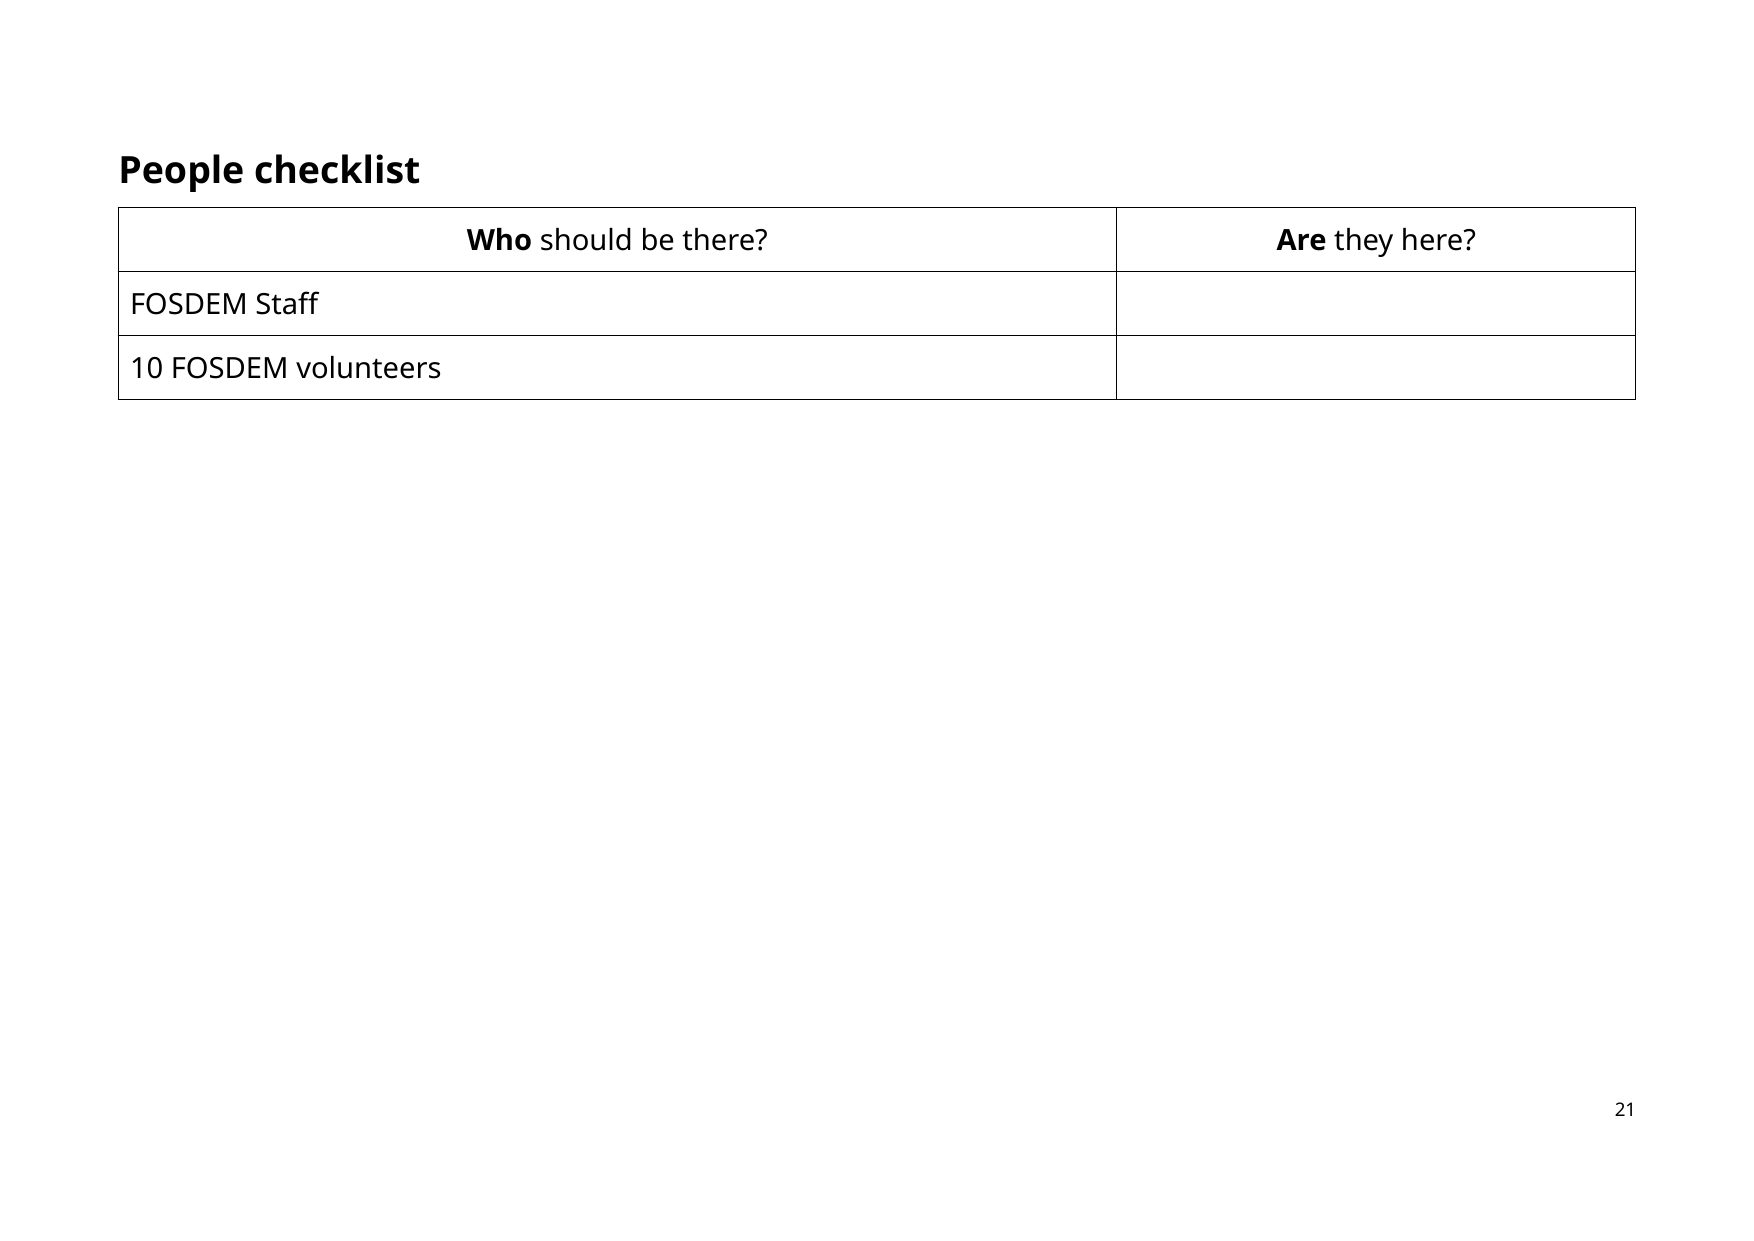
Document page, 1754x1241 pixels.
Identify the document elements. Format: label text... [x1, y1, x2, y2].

table_header Are they here? [1117, 208, 1635, 271]
table_cell [1117, 336, 1635, 399]
table_cell FOSDEM Staff [119, 272, 1116, 335]
subtitle People checklist [118, 143, 1636, 194]
table_header Who should be there? [119, 208, 1116, 271]
table_cell [1117, 272, 1635, 335]
table_cell 10 FOSDEM volunteers [119, 336, 1116, 399]
